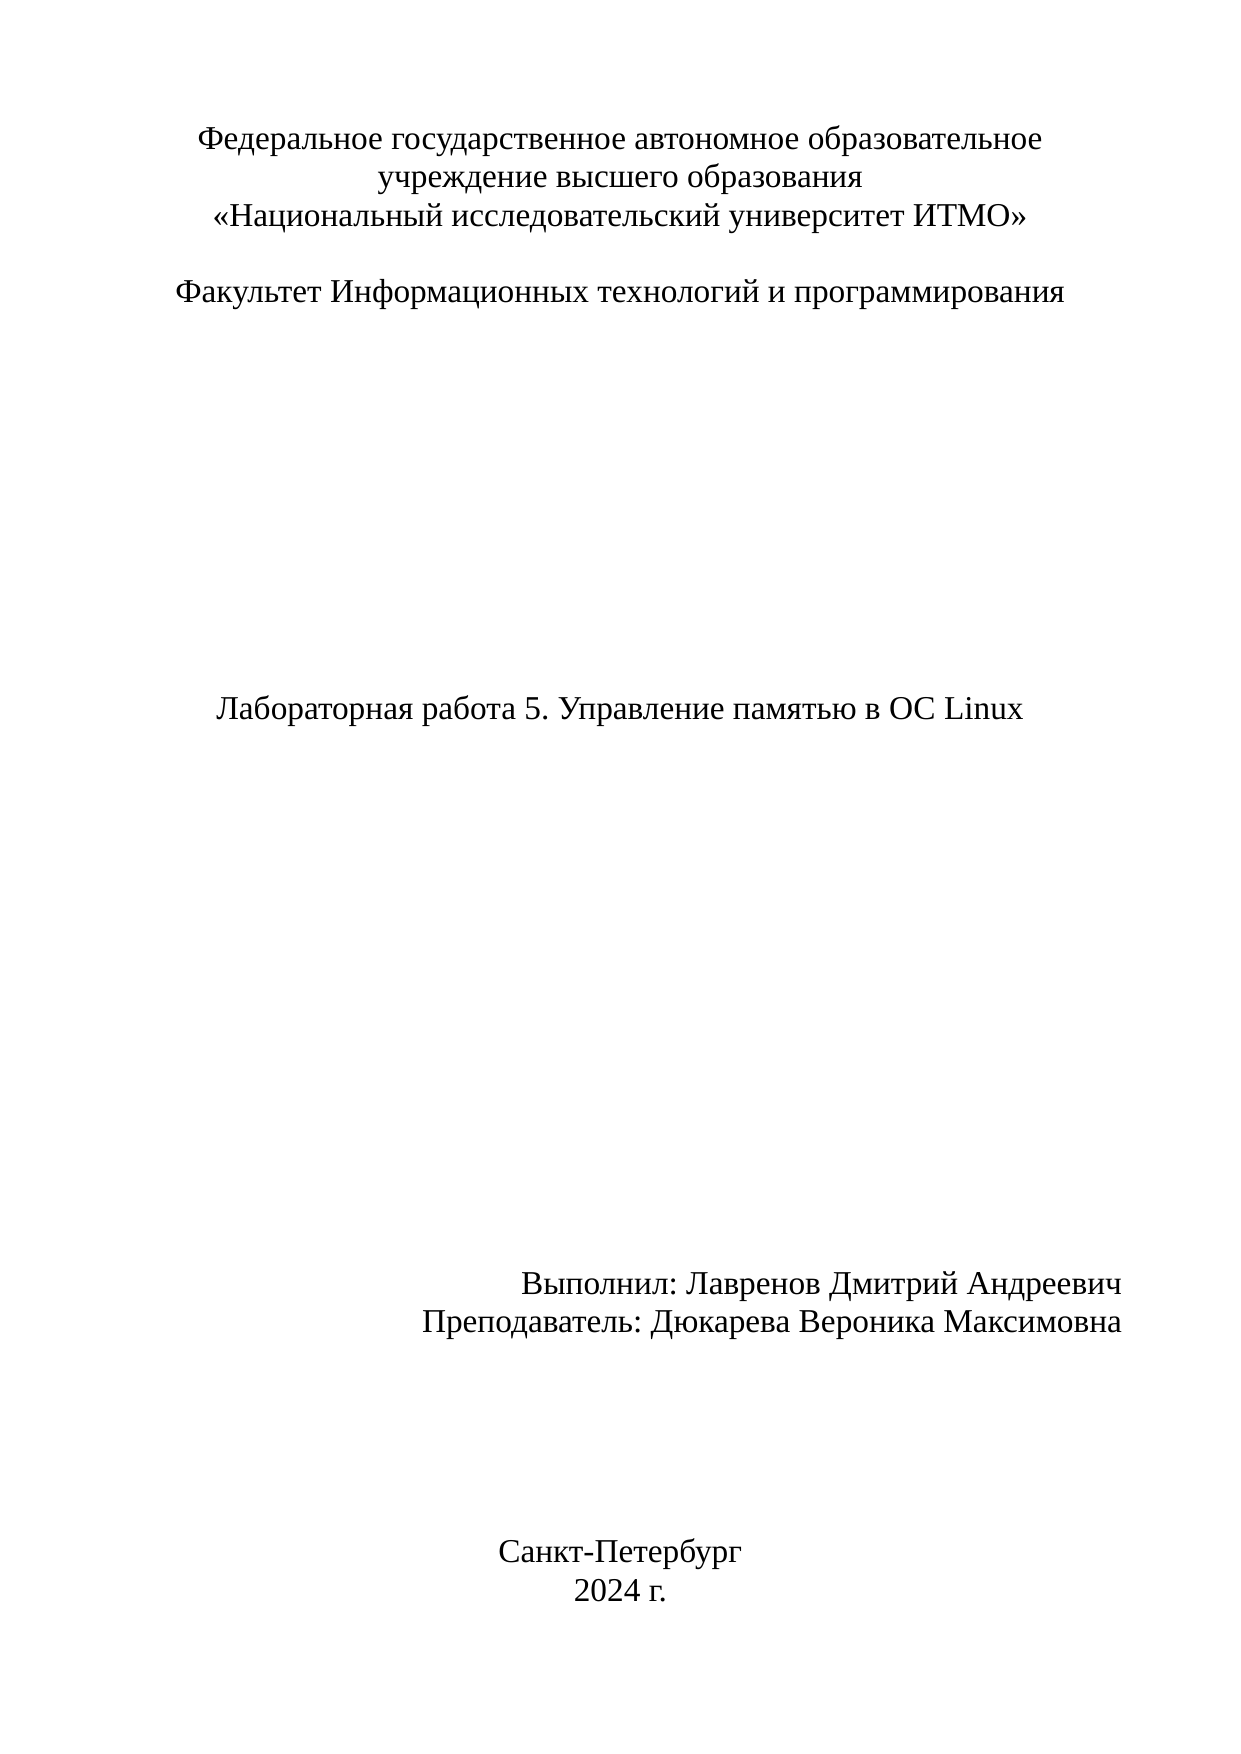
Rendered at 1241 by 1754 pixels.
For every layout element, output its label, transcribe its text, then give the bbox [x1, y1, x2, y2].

text Санкт-Петербург [118, 1532, 1122, 1570]
text «Национальный исследовательский университет ИТМО» [118, 195, 1122, 233]
text Выполнил: Лавренов Дмитрий Андреевич [118, 1263, 1122, 1302]
text Преподаватель: Дюкарева Вероника Максимовна [118, 1302, 1122, 1340]
text Факультет Информационных технологий и программирования [118, 271, 1122, 310]
text Федеральное государственное автономное образовательное учреждение высшего образования [118, 118, 1122, 195]
text 2024 г. [118, 1570, 1122, 1608]
text Лабораторная работа 5. Управление памятью в ОС Linux [118, 688, 1122, 727]
